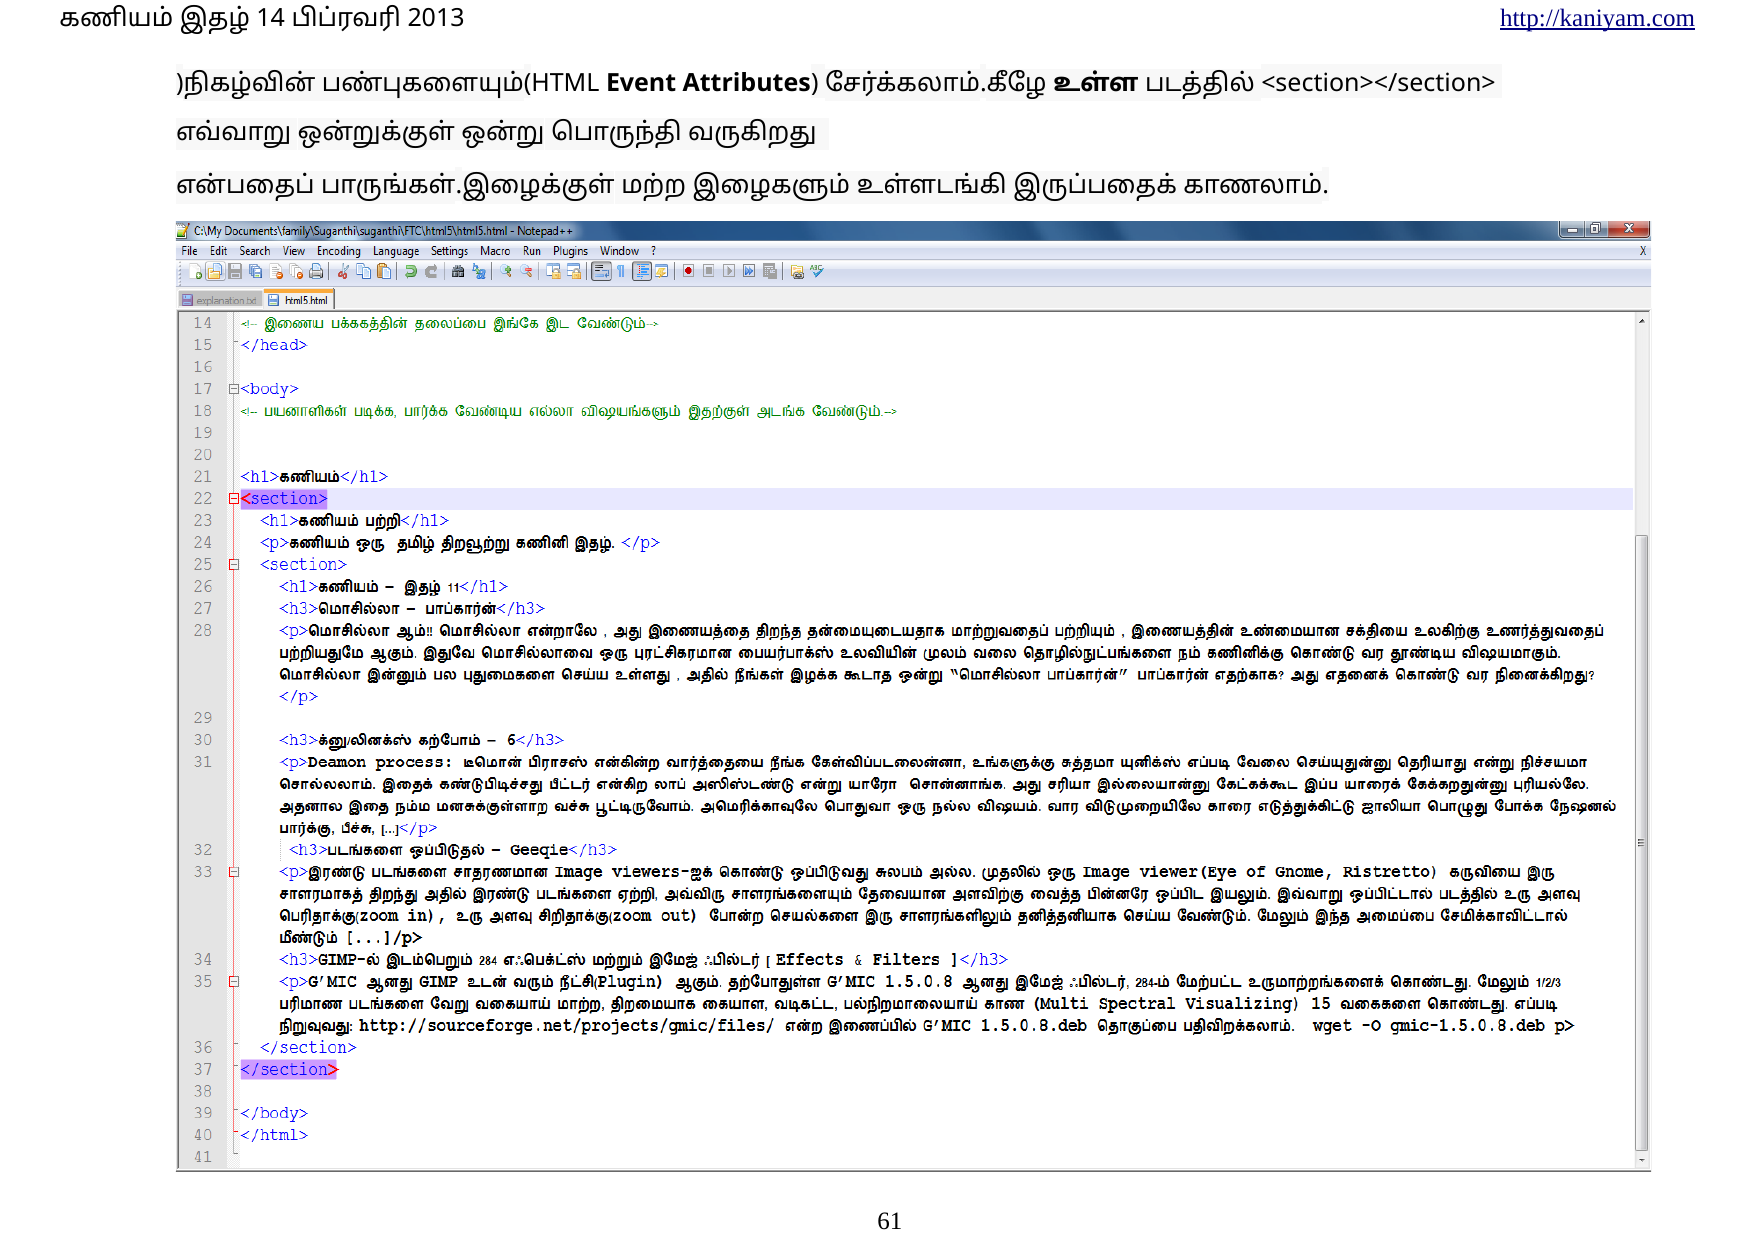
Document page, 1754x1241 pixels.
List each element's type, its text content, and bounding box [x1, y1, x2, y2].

picture [175, 221, 1652, 1172]
text )நிகழ்வின் பண்புகளையும்(HTML Event Attributes) சேர்க்கலாம்.கீழே உள்ள படத்தில் <section></section> எவ்வாறு ஒன்றுக்குள் ஒன்று பொருந்தி வருகிறது என்பதைப் பாருங்கள்.இழைக்குள் மற்ற இழைகளும் உள்ளடங்கி இருப்பதைக் காணலாம். [176, 64, 1695, 1172]
